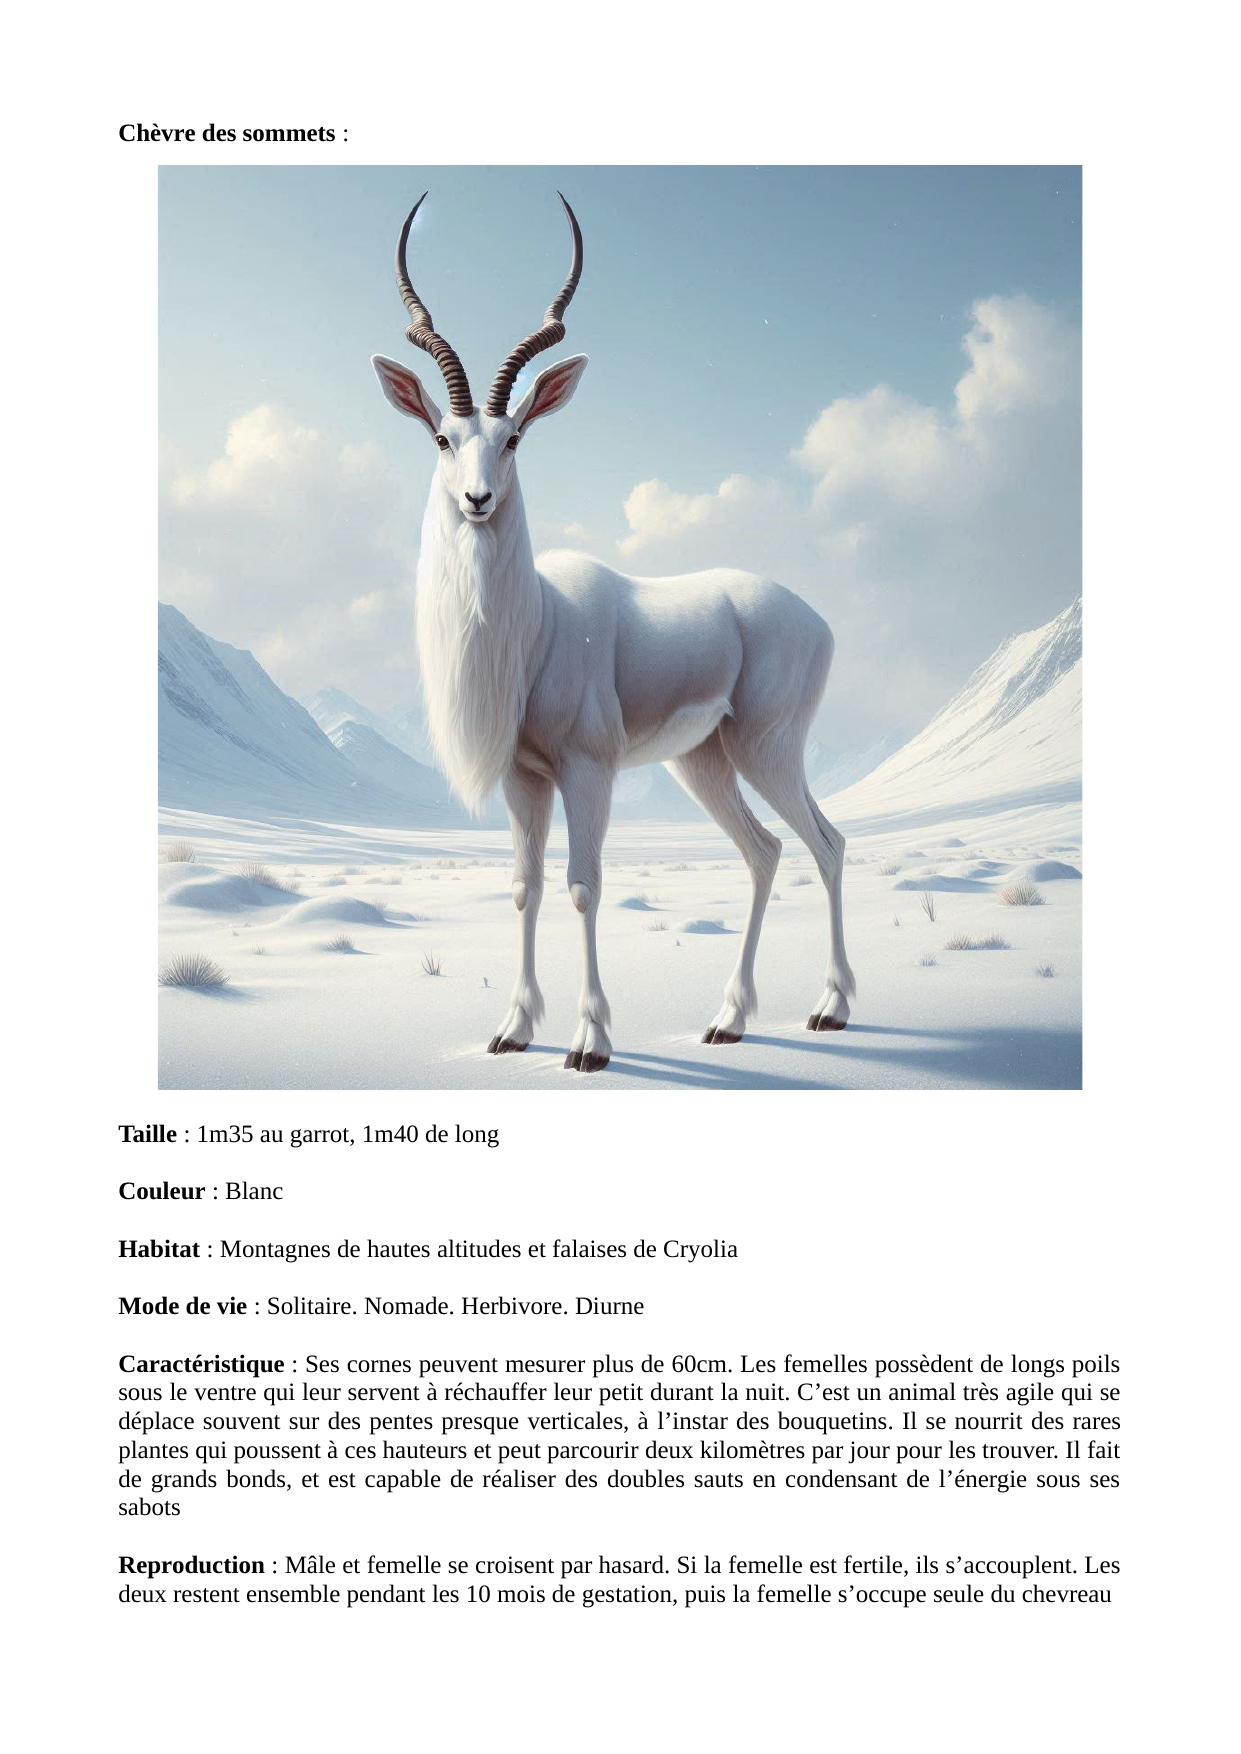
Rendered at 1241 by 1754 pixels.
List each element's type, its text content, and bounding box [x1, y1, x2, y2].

text Reproduction : Mâle et femelle se croisent par hasard. Si la femelle est fertile, ils s’accouplent. Les deux restent ensemble pendant les 10 mois de gestation, puis la femelle s’occupe seule du chevreau [118, 1550, 1122, 1607]
text Mode de vie : Solitaire. Nomade. Herbivore. Diurne [118, 1291, 1122, 1320]
text Caractéristique : Ses cornes peuvent mesurer plus de 60cm. Les femelles possèdent de longs poils sous le ventre qui leur servent à réchauffer leur petit durant la nuit. C’est un animal très agile qui se déplace souvent sur des pentes presque verticales, à l’instar des bouquetins. Il se nourrit des rares plantes qui poussent à ces hauteurs et peut parcourir deux kilomètres par jour pour les trouver. Il fait de grands bonds, et est capable de réaliser des doubles sauts en condensant de l’énergie sous ses sabots [118, 1349, 1122, 1521]
picture [157, 165, 1083, 1090]
text Couleur : Blanc [118, 1176, 1122, 1205]
text Chèvre des sommets : [118, 118, 1122, 147]
text Taille : 1m35 au garrot, 1m40 de long [118, 1119, 1122, 1147]
text Habitat : Montagnes de hautes altitudes et falaises de Cryolia [118, 1234, 1122, 1262]
